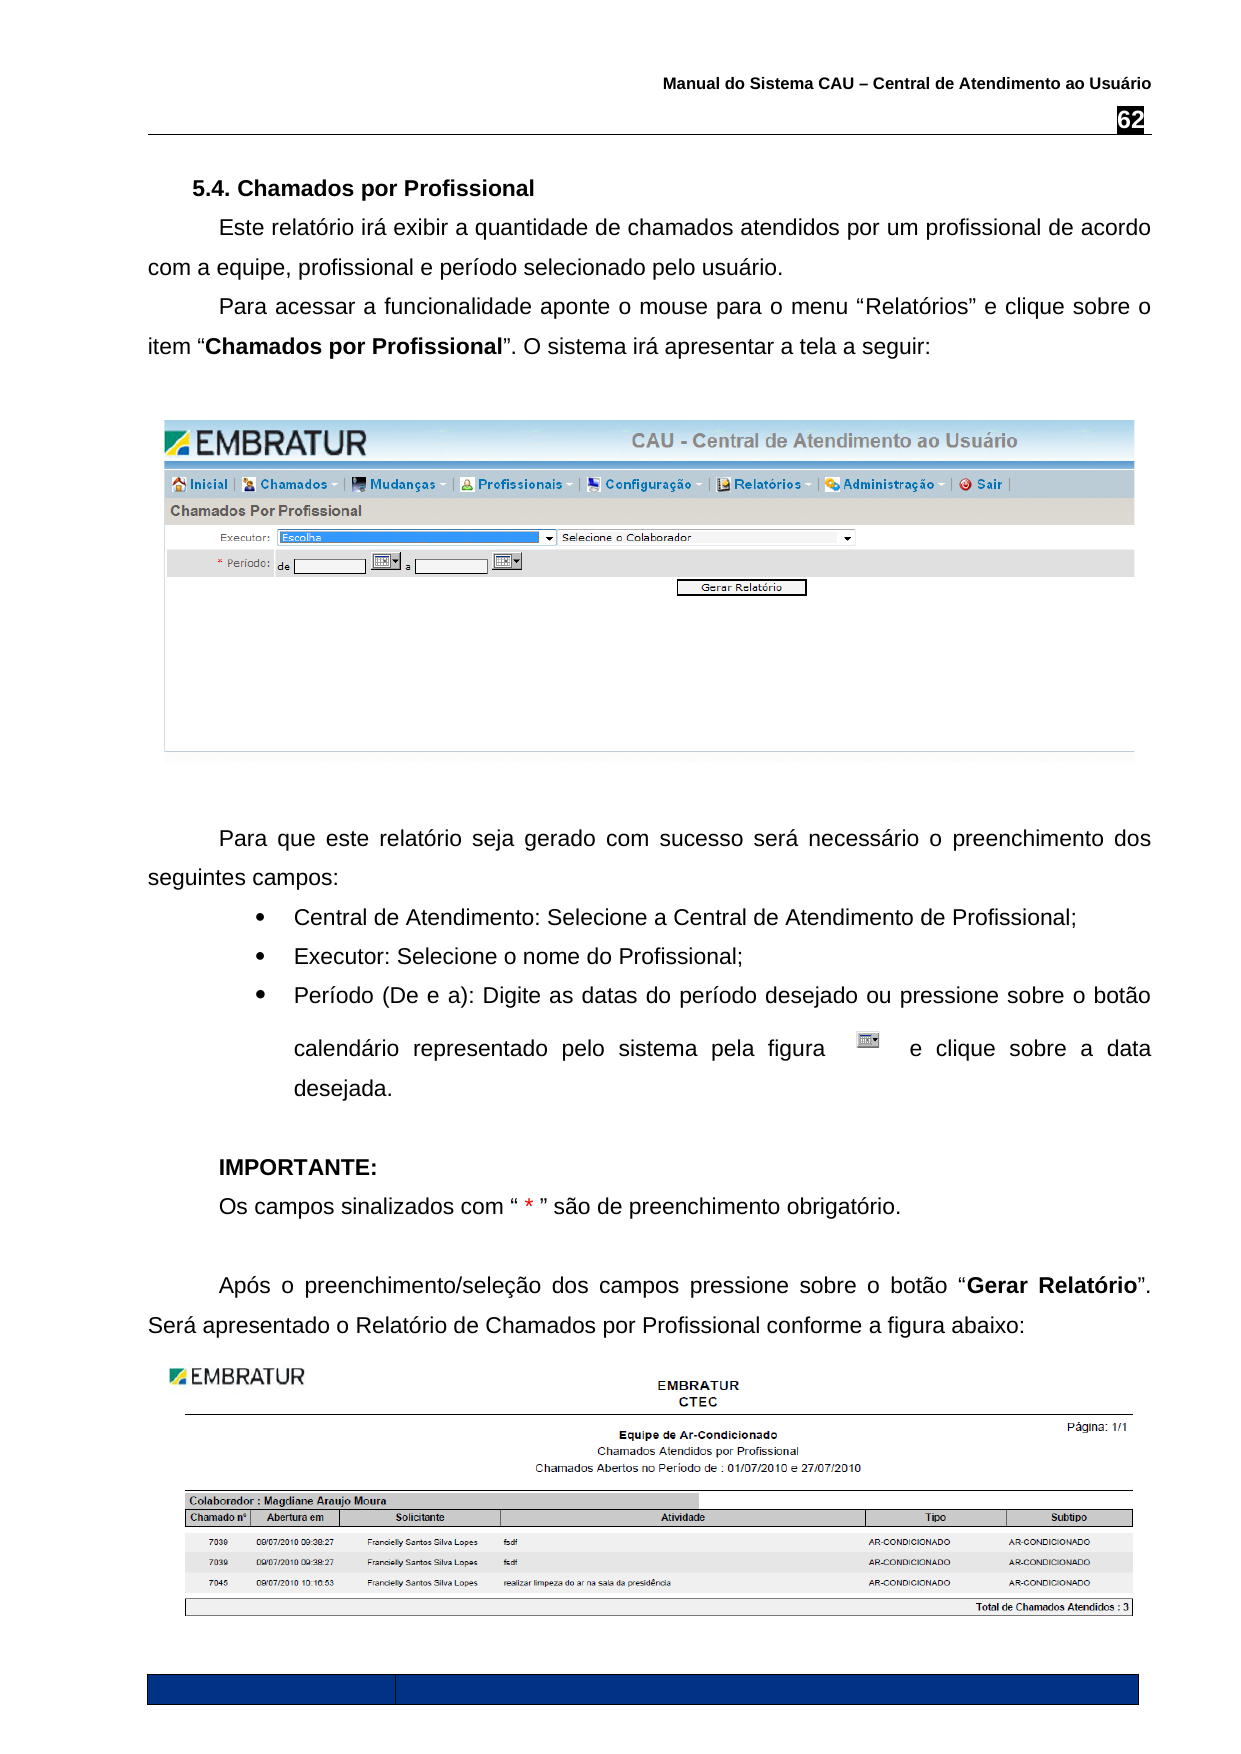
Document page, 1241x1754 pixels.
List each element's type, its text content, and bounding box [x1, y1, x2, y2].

text Para acessar a funcionalidade aponte o mouse para o menu “Relatórios” e clique sobre o item “Chamados por Profissional”. O sistema irá apresentar a tela a seguir: [148, 293, 1152, 359]
picture [164, 420, 1135, 763]
list Executor: Selecione o nome do Profissional; [256, 943, 1152, 969]
list Central de Atendimento: Selecione a Central de Atendimento de Profissional; [256, 903, 1152, 930]
text Após o preenchimento/seleção dos campos pressione sobre o botão “Gerar Relatório”. Será apresentado o Relatório de Chamados por Profissional conforme a figura abaixo: [148, 1272, 1152, 1338]
list Período (De e a): Digite as datas do período desejado ou pressione sobre o botão calendário representado pelo sistema pela figura e clique sobre a data desejada. [256, 982, 1152, 1101]
text Para que este relatório seja gerado com sucesso será necessário o preenchimento dos seguintes campos: [148, 824, 1152, 890]
picture [856, 1031, 880, 1048]
list Chamados por Profissional [192, 175, 1152, 201]
text IMPORTANTE: [148, 1154, 1152, 1180]
text Este relatório irá exibir a quantidade de chamados atendidos por um profissional de acordo com a equipe, profissional e período selecionado pelo usuário. [148, 214, 1152, 280]
text Os campos sinalizados com “ * ” são de preenchimento obrigatório. [148, 1193, 1152, 1220]
picture [164, 1360, 1134, 1628]
